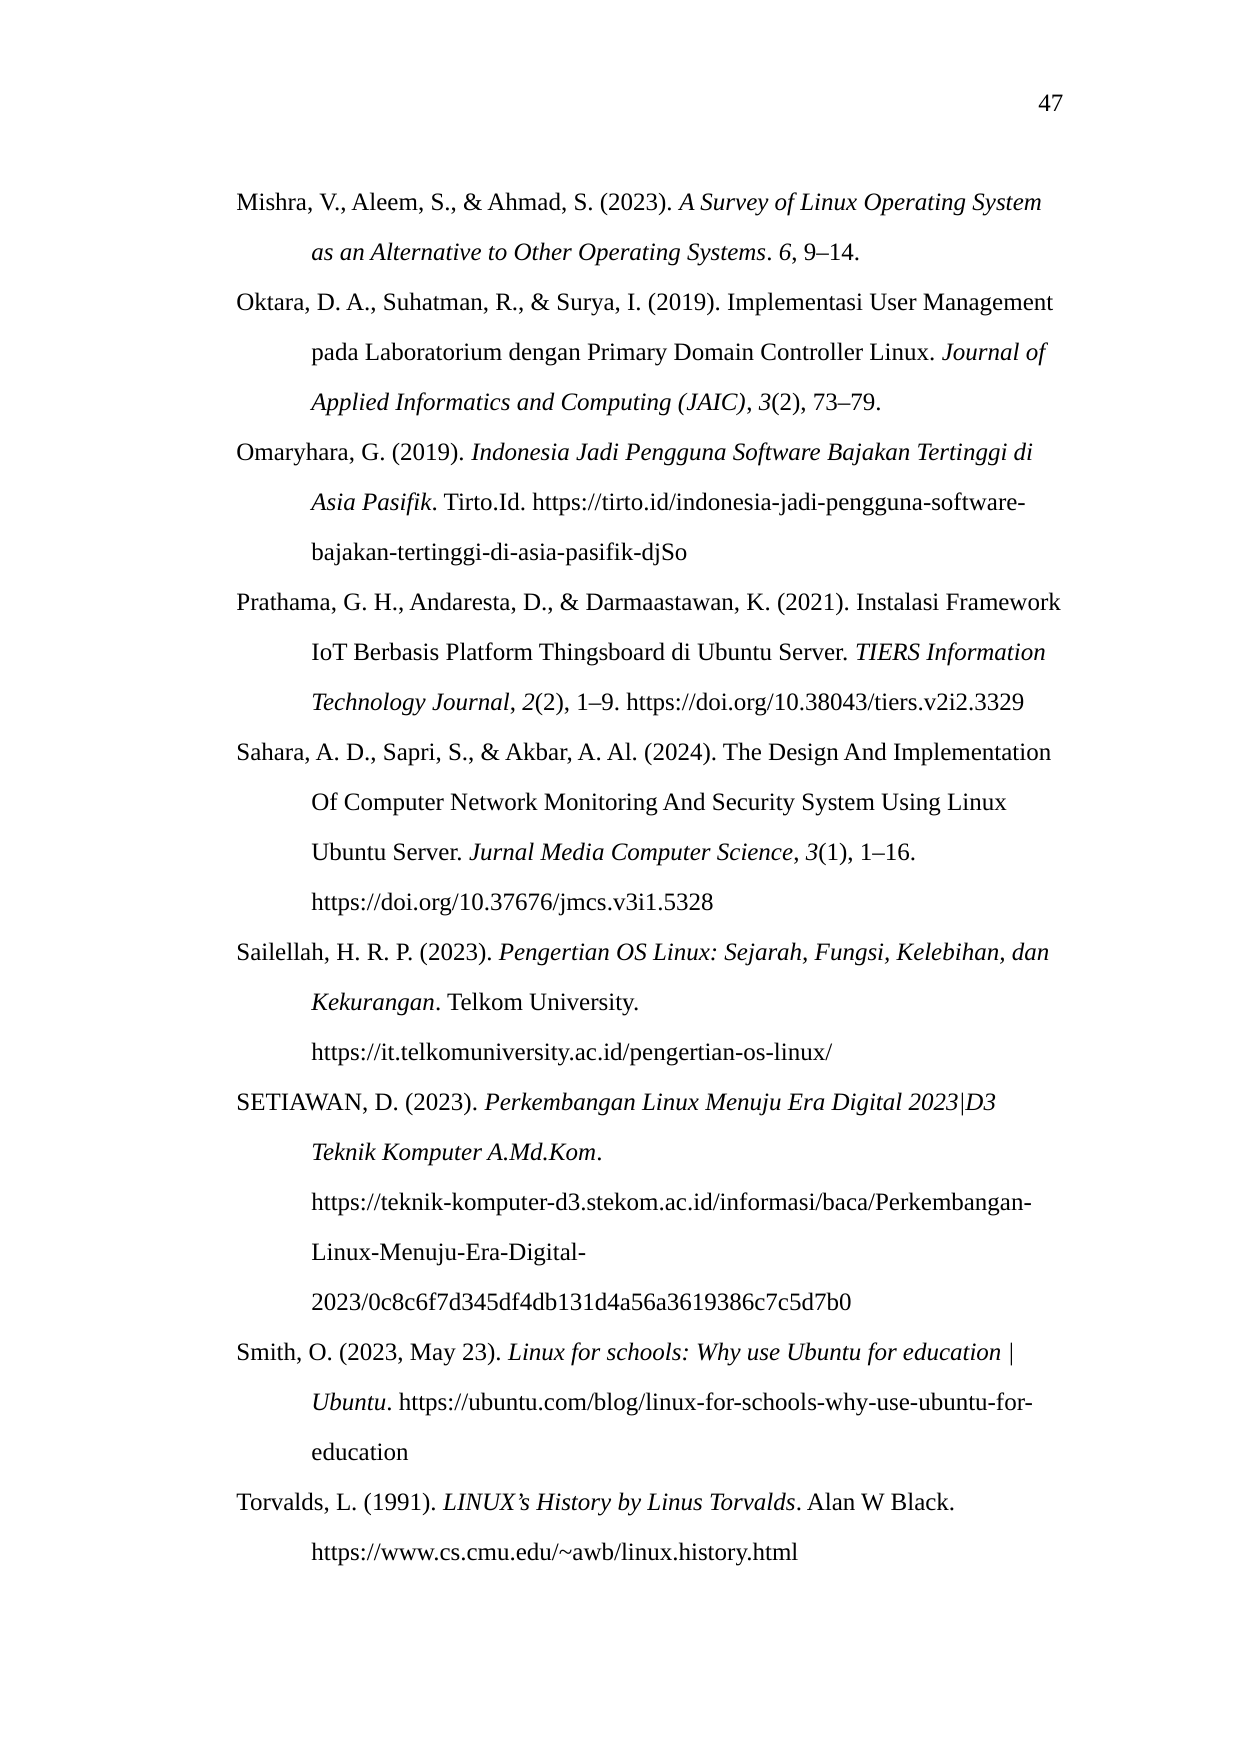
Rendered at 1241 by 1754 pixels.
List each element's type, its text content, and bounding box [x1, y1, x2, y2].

text Prathama, G. H., Andaresta, D., & Darmaastawan, K. (2021). Instalasi Framework IoT Berbasis Platform Thingsboard di Ubuntu Server. TIERS Information Technology Journal, 2(2), 1–9. https://doi.org/10.38043/tiers.v2i2.3329 [236, 565, 1063, 715]
text Sailellah, H. R. P. (2023). Pengertian OS Linux: Sejarah, Fungsi, Kelebihan, dan Kekurangan. Telkom University. https://it.telkomuniversity.ac.id/pengertian-os-linux/ [236, 915, 1063, 1065]
text Sahara, A. D., Sapri, S., & Akbar, A. Al. (2024). The Design And Implementation Of Computer Network Monitoring And Security System Using Linux Ubuntu Server. Jurnal Media Computer Science, 3(1), 1–16. https://doi.org/10.37676/jmcs.v3i1.5328 [236, 715, 1063, 915]
text Smith, O. (2023, May 23). Linux for schools: Why use Ubuntu for education | Ubuntu. https://ubuntu.com/blog/linux-for-schools-why-use-ubuntu-for-education [236, 1315, 1063, 1465]
text Oktara, D. A., Suhatman, R., & Surya, I. (2019). Implementasi User Management pada Laboratorium dengan Primary Domain Controller Linux. Journal of Applied Informatics and Computing (JAIC), 3(2), 73–79. [236, 265, 1063, 415]
text SETIAWAN, D. (2023). Perkembangan Linux Menuju Era Digital 2023|D3 Teknik Komputer A.Md.Kom. https://teknik-komputer-d3.stekom.ac.id/informasi/baca/Perkembangan-Linux-Menuju-Era-Digital-2023/0c8c6f7d345df4db131d4a56a3619386c7c5d7b0 [236, 1065, 1063, 1315]
text Mishra, V., Aleem, S., & Ahmad, S. (2023). A Survey of Linux Operating System as an Alternative to Other Operating Systems. 6, 9–14. [236, 165, 1063, 265]
text Torvalds, L. (1991). LINUX’s History by Linus Torvalds. Alan W Black. https://www.cs.cmu.edu/~awb/linux.history.html [236, 1465, 1063, 1565]
text Omaryhara, G. (2019). Indonesia Jadi Pengguna Software Bajakan Tertinggi di Asia Pasifik. Tirto.Id. https://tirto.id/indonesia-jadi-pengguna-software-bajakan-tertinggi-di-asia-pasifik-djSo [236, 415, 1063, 565]
